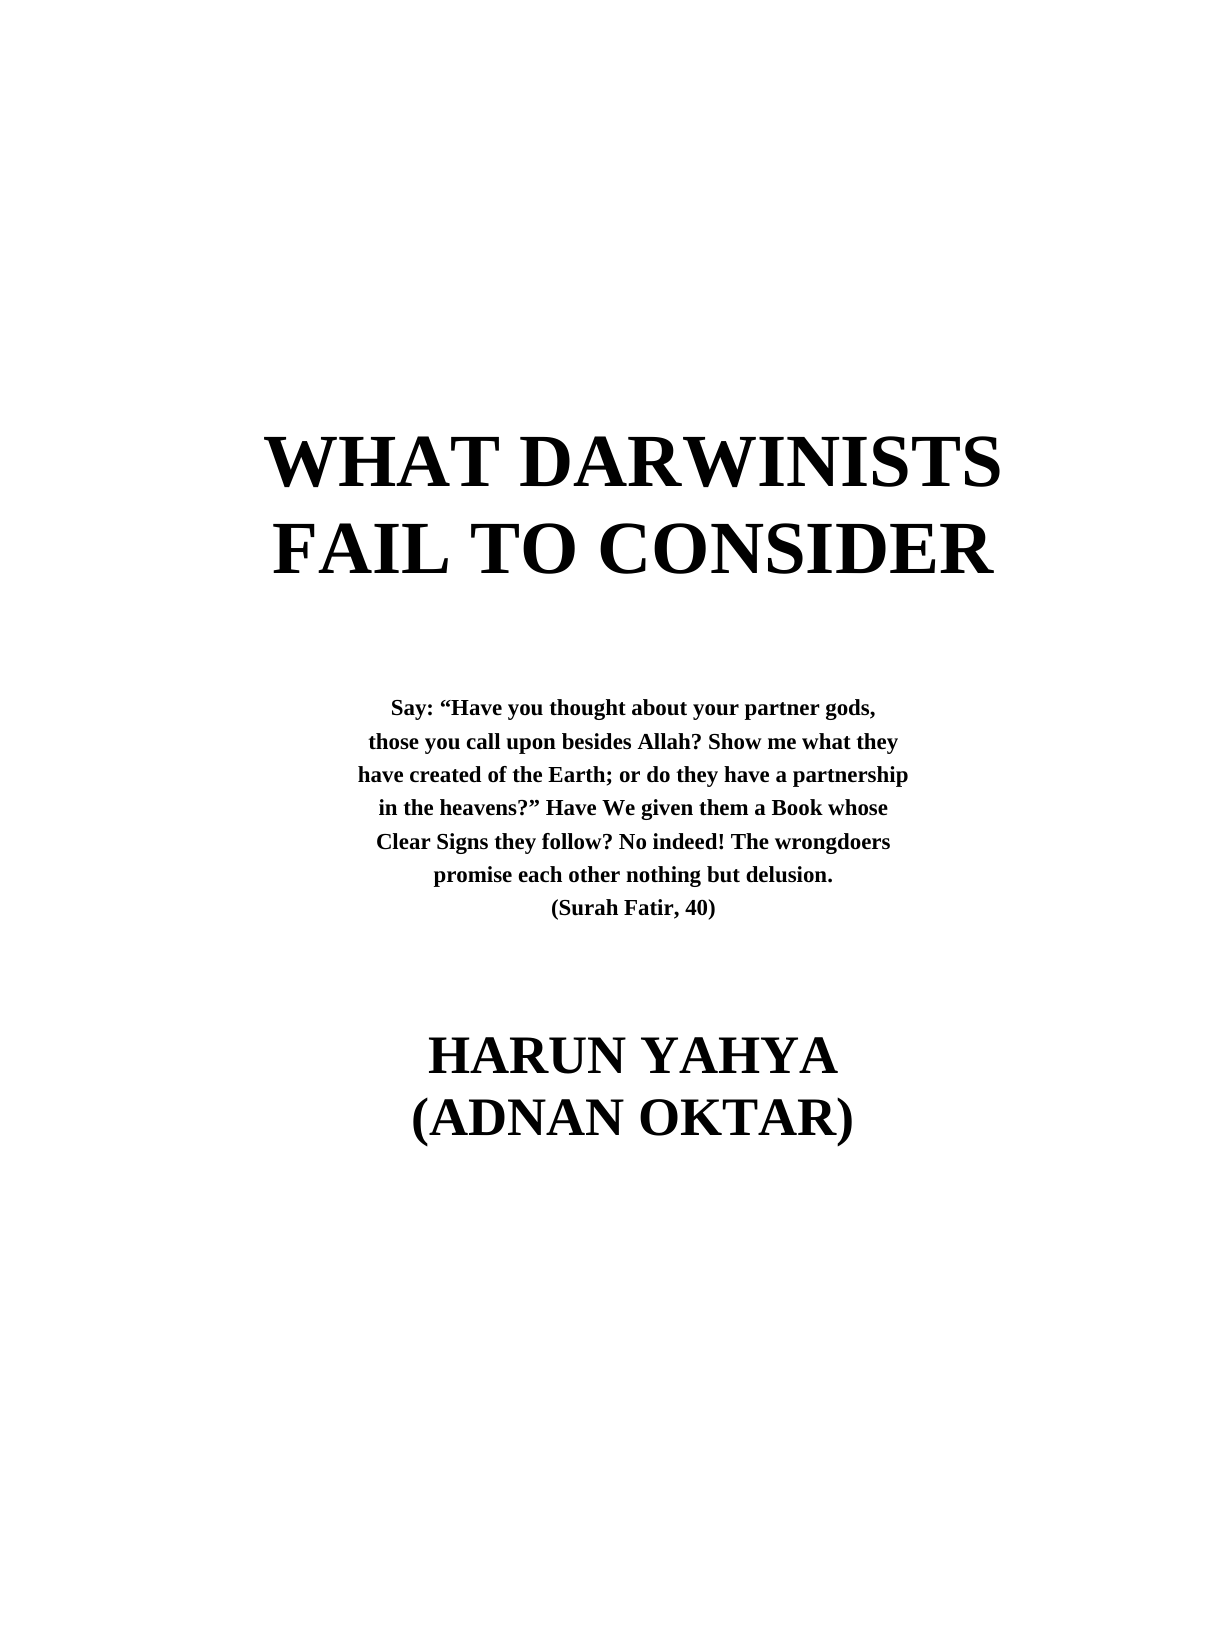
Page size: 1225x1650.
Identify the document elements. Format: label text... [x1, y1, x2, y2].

text Say: “Have you thought about your partner gods, [187, 689, 1020, 722]
text (Surah Fatir, 40) [187, 889, 1020, 922]
text (ADNAN OKTAR) [187, 1085, 1020, 1147]
text WHAT DARWINISTS FAIL TO CONSIDER [247, 417, 1020, 589]
text HARUN YAHYA [187, 1022, 1020, 1085]
text have created of the Earth; or do they have a partnership [187, 756, 1020, 789]
text in the heavens?” Have We given them a Book whose [187, 789, 1020, 822]
text Clear Signs they follow? No indeed! The wrongdoers [187, 822, 1020, 856]
text promise each other nothing but delusion. [187, 856, 1020, 889]
text those you call upon besides Allah? Show me what they [187, 722, 1020, 756]
